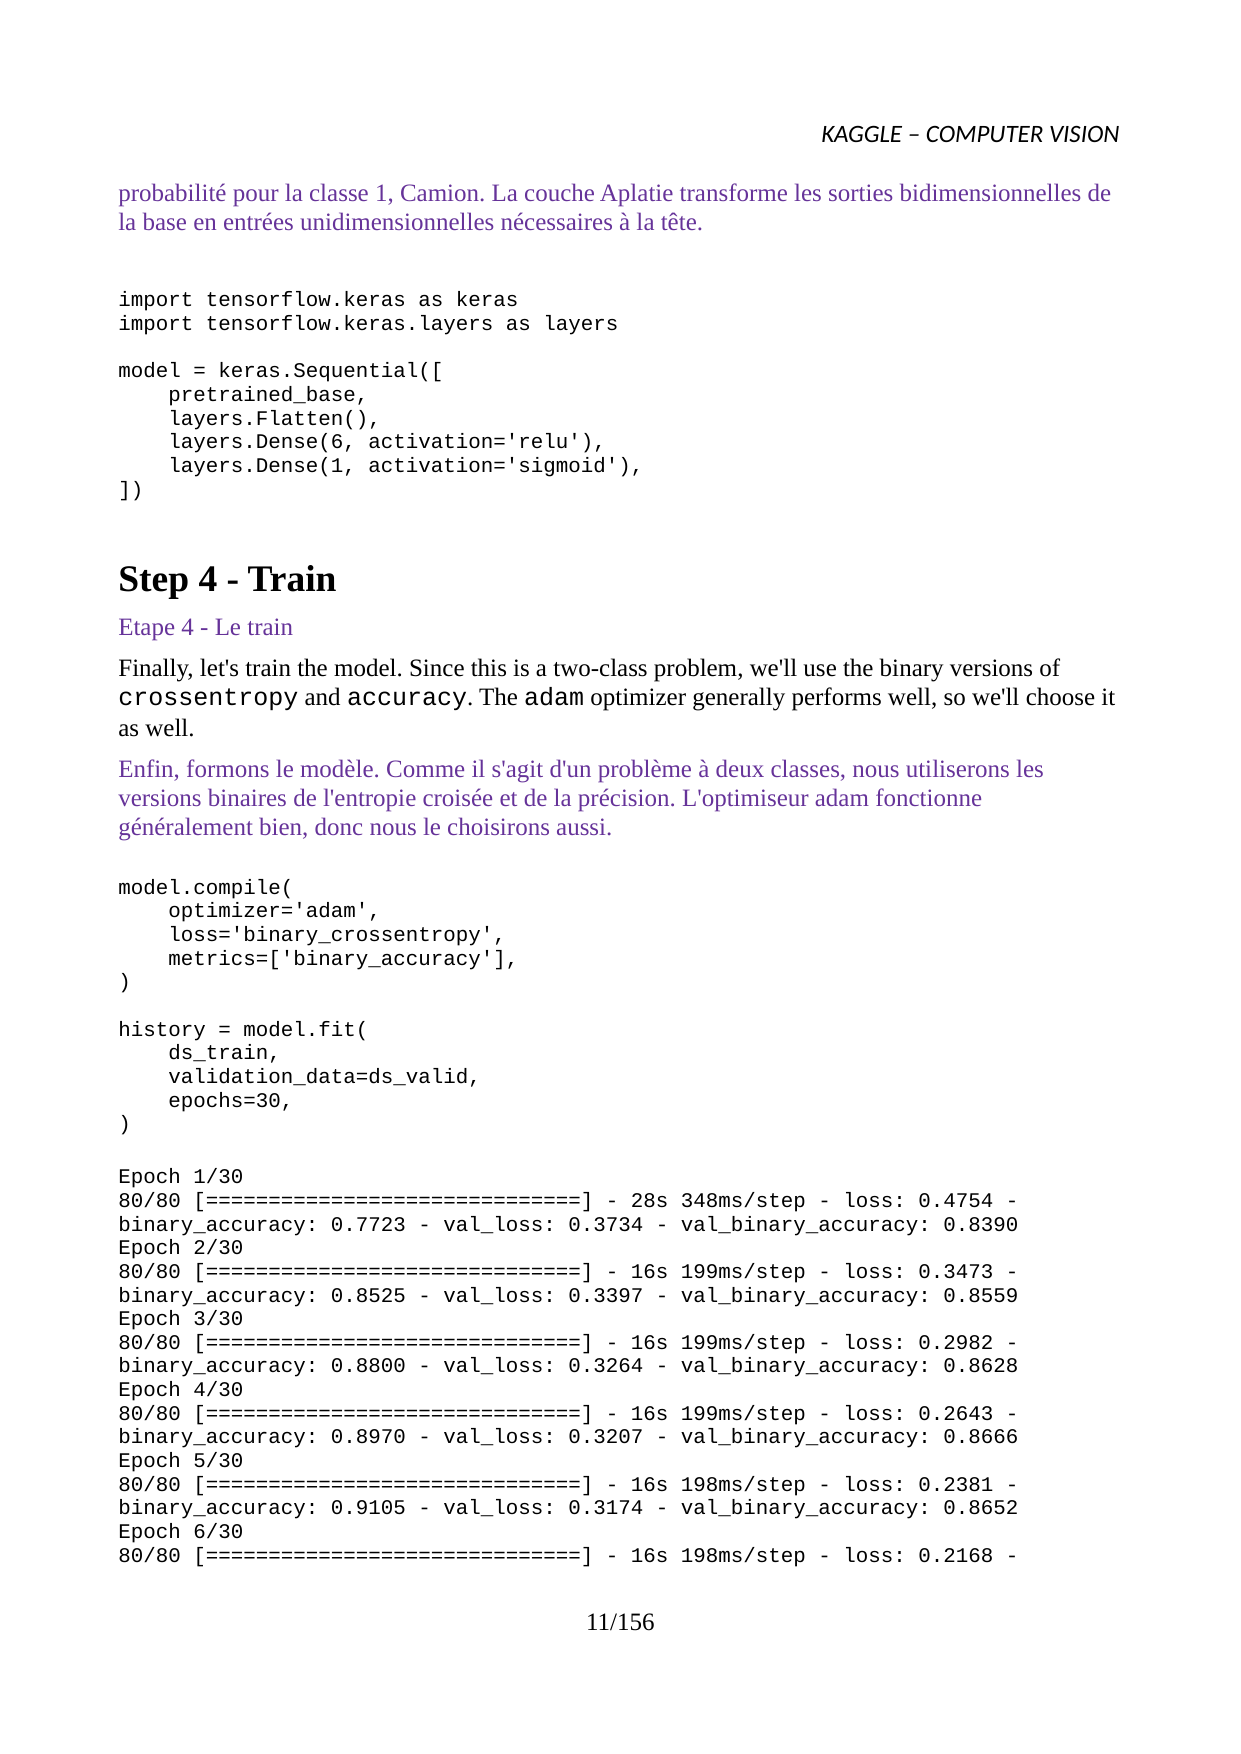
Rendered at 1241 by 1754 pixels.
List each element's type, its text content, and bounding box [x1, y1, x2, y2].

text pretrained_base, [118, 384, 1122, 408]
text model.compile( [118, 877, 1122, 900]
text Epoch 1/30 [118, 1166, 1122, 1190]
text Epoch 2/30 [118, 1237, 1122, 1261]
text validation_data=ds_valid, [118, 1066, 1122, 1089]
text Epoch 5/30 [118, 1450, 1122, 1474]
text Etape 4 - Le train [118, 612, 1122, 641]
text history = model.fit( [118, 1019, 1122, 1042]
text probabilité pour la classe 1, Camion. La couche Aplatie transforme les sorties bidimensionnelles de la base en entrées unidimensionnelles nécessaires à la tête. [118, 178, 1122, 236]
text 80/80 [==============================] - 28s 348ms/step - loss: 0.4754 - binary_accuracy: 0.7723 - val_loss: 0.3734 - val_binary_accuracy: 0.8390 [118, 1190, 1122, 1237]
text model = keras.Sequential([ [118, 360, 1122, 384]
text layers.Dense(6, activation='relu'), [118, 431, 1122, 455]
text 80/80 [==============================] - 16s 198ms/step - loss: 0.2381 - binary_accuracy: 0.9105 - val_loss: 0.3174 - val_binary_accuracy: 0.8652 [118, 1474, 1122, 1521]
text ds_train, [118, 1042, 1122, 1066]
text import tensorflow.keras.layers as layers [118, 313, 1122, 337]
text import tensorflow.keras as keras [118, 289, 1122, 313]
text ) [118, 1113, 1122, 1137]
text layers.Flatten(), [118, 408, 1122, 431]
text 80/80 [==============================] - 16s 199ms/step - loss: 0.3473 - binary_accuracy: 0.8525 - val_loss: 0.3397 - val_binary_accuracy: 0.8559 [118, 1261, 1122, 1308]
text Enfin, formons le modèle. Comme il s'agit d'un problème à deux classes, nous utiliserons les versions binaires de l'entropie croisée et de la précision. L'optimiseur adam fonctionne généralement bien, donc nous le choisirons aussi. [118, 754, 1122, 841]
text Finally, let's train the model. Since this is a two-class problem, we'll use the binary versions of crossentropy and accuracy. The adam optimizer generally performs well, so we'll choose it as well. [118, 653, 1122, 742]
text 80/80 [==============================] - 16s 199ms/step - loss: 0.2982 - binary_accuracy: 0.8800 - val_loss: 0.3264 - val_binary_accuracy: 0.8628 [118, 1332, 1122, 1379]
text metrics=['binary_accuracy'], [118, 948, 1122, 971]
text optimizer='adam', [118, 900, 1122, 924]
subtitle Step 4 - Train [118, 557, 1122, 600]
text 80/80 [==============================] - 16s 198ms/step - loss: 0.2168 [118, 1545, 1122, 1568]
text layers.Dense(1, activation='sigmoid'), [118, 455, 1122, 478]
text ) [118, 971, 1122, 995]
text loss='binary_crossentropy', [118, 924, 1122, 948]
text 80/80 [==============================] - 16s 199ms/step - loss: 0.2643 - binary_accuracy: 0.8970 - val_loss: 0.3207 - val_binary_accuracy: 0.8666 [118, 1403, 1122, 1450]
text Epoch 3/30 [118, 1308, 1122, 1332]
text epochs=30, [118, 1089, 1122, 1113]
text Epoch 6/30 [118, 1521, 1122, 1545]
text ]) [118, 478, 1122, 502]
text Epoch 4/30 [118, 1379, 1122, 1403]
